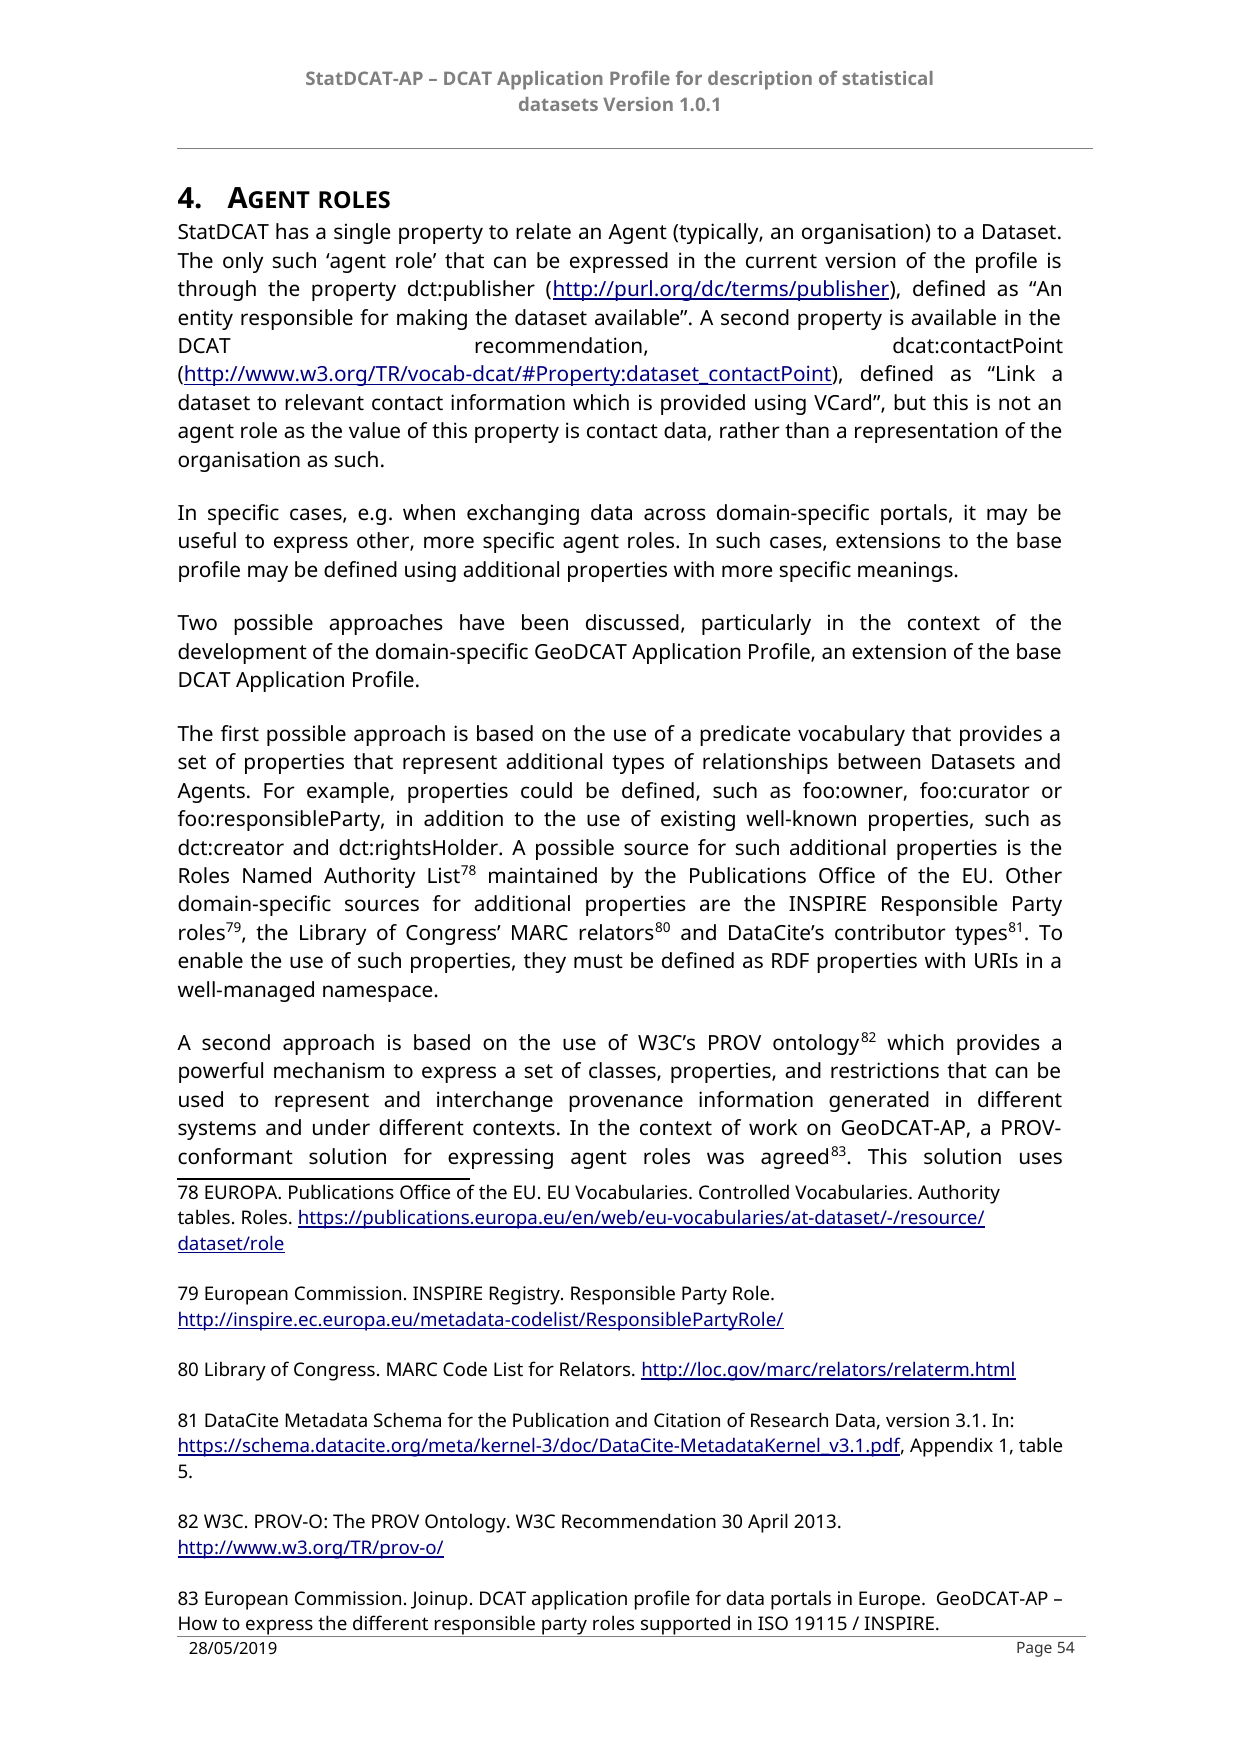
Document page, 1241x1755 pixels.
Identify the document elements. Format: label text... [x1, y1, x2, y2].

text European Commission. INSPIRE Registry. Responsible Party Role. http://inspire.ec.europa.eu/metadata-codelist/ResponsiblePartyRole/ [177, 1281, 1063, 1332]
subtitle Agent roles [177, 178, 1063, 217]
text StatDCAT has a single property to relate an Agent (typically, an organisation) to a Dataset. The only such ‘agent role’ that can be expressed in the current version of the profile is through the property dct:publisher (http://purl.org/dc/terms/publisher), defined as “An entity responsible for making the dataset available”. A second property is available in the DCAT recommendation, dcat:contactPoint (http://www.w3.org/TR/vocab-dcat/#Property:dataset_contactPoint), defined as “Link a dataset to relevant contact information which is provided using VCard”, but this is not an agent role as the value of this property is contact data, rather than a representation of the organisation as such. [177, 217, 1063, 473]
text In specific cases, e.g. when exchanging data across domain-specific portals, it may be useful to express other, more specific agent roles. In such cases, extensions to the base profile may be defined using additional properties with more specific meanings. [177, 498, 1063, 583]
text Library of Congress. MARC Code List for Relators. http://loc.gov/marc/relators/relaterm.html [177, 1357, 1063, 1382]
text Two possible approaches have been discussed, particularly in the context of the development of the domain-specific GeoDCAT Application Profile, an extension of the base DCAT Application Profile. [177, 608, 1063, 694]
text EUROPA. Publications Office of the EU. EU Vocabularies. Controlled Vocabularies. Authority tables. Roles. https://publications.europa.eu/en/web/eu-vocabularies/at-dataset/-/resource/dataset/role [177, 1179, 1063, 1256]
text The first possible approach is based on the use of a predicate vocabulary that provides a set of properties that represent additional types of relationships between Datasets and Agents. For example, properties could be defined, such as foo:owner, foo:curator or foo:responsibleParty, in addition to the use of existing well-known properties, such as dct:creator and dct:rightsHolder. A possible source for such additional properties is the Roles Named Authority List maintained by the Publications Office of the EU. Other domain-specific sources for additional properties are the INSPIRE Responsible Party roles, the Library of Congress’ MARC relators and DataCite’s contributor types. To enable the use of such properties, they must be defined as RDF properties with URIs in a well-managed namespace. [177, 719, 1063, 1003]
text W3C. PROV-O: The PROV Ontology. W3C Recommendation 30 April 2013. http://www.w3.org/TR/prov-o/ [177, 1509, 1063, 1560]
text European Commission. Joinup. DCAT application profile for data portals in Europe. GeoDCAT-AP – How to express the different responsible party roles supported in ISO 19115 / INSPIRE. [177, 1585, 1063, 1636]
text DataCite Metadata Schema for the Publication and Citation of Research Data, version 3.1. In: https://schema.datacite.org/meta/kernel-3/doc/DataCite-MetadataKernel_v3.1.pdf, Appendix 1, table 5. [177, 1407, 1063, 1484]
text A second approach is based on the use of W3C’s PROV ontology which provides a powerful mechanism to express a set of classes, properties, and restrictions that can be used to represent and interchange provenance information generated in different systems and under different contexts. In the context of work on GeoDCAT-AP, a PROV-conformant solution for expressing agent roles was agreed. This solution uses [177, 1028, 1063, 1170]
